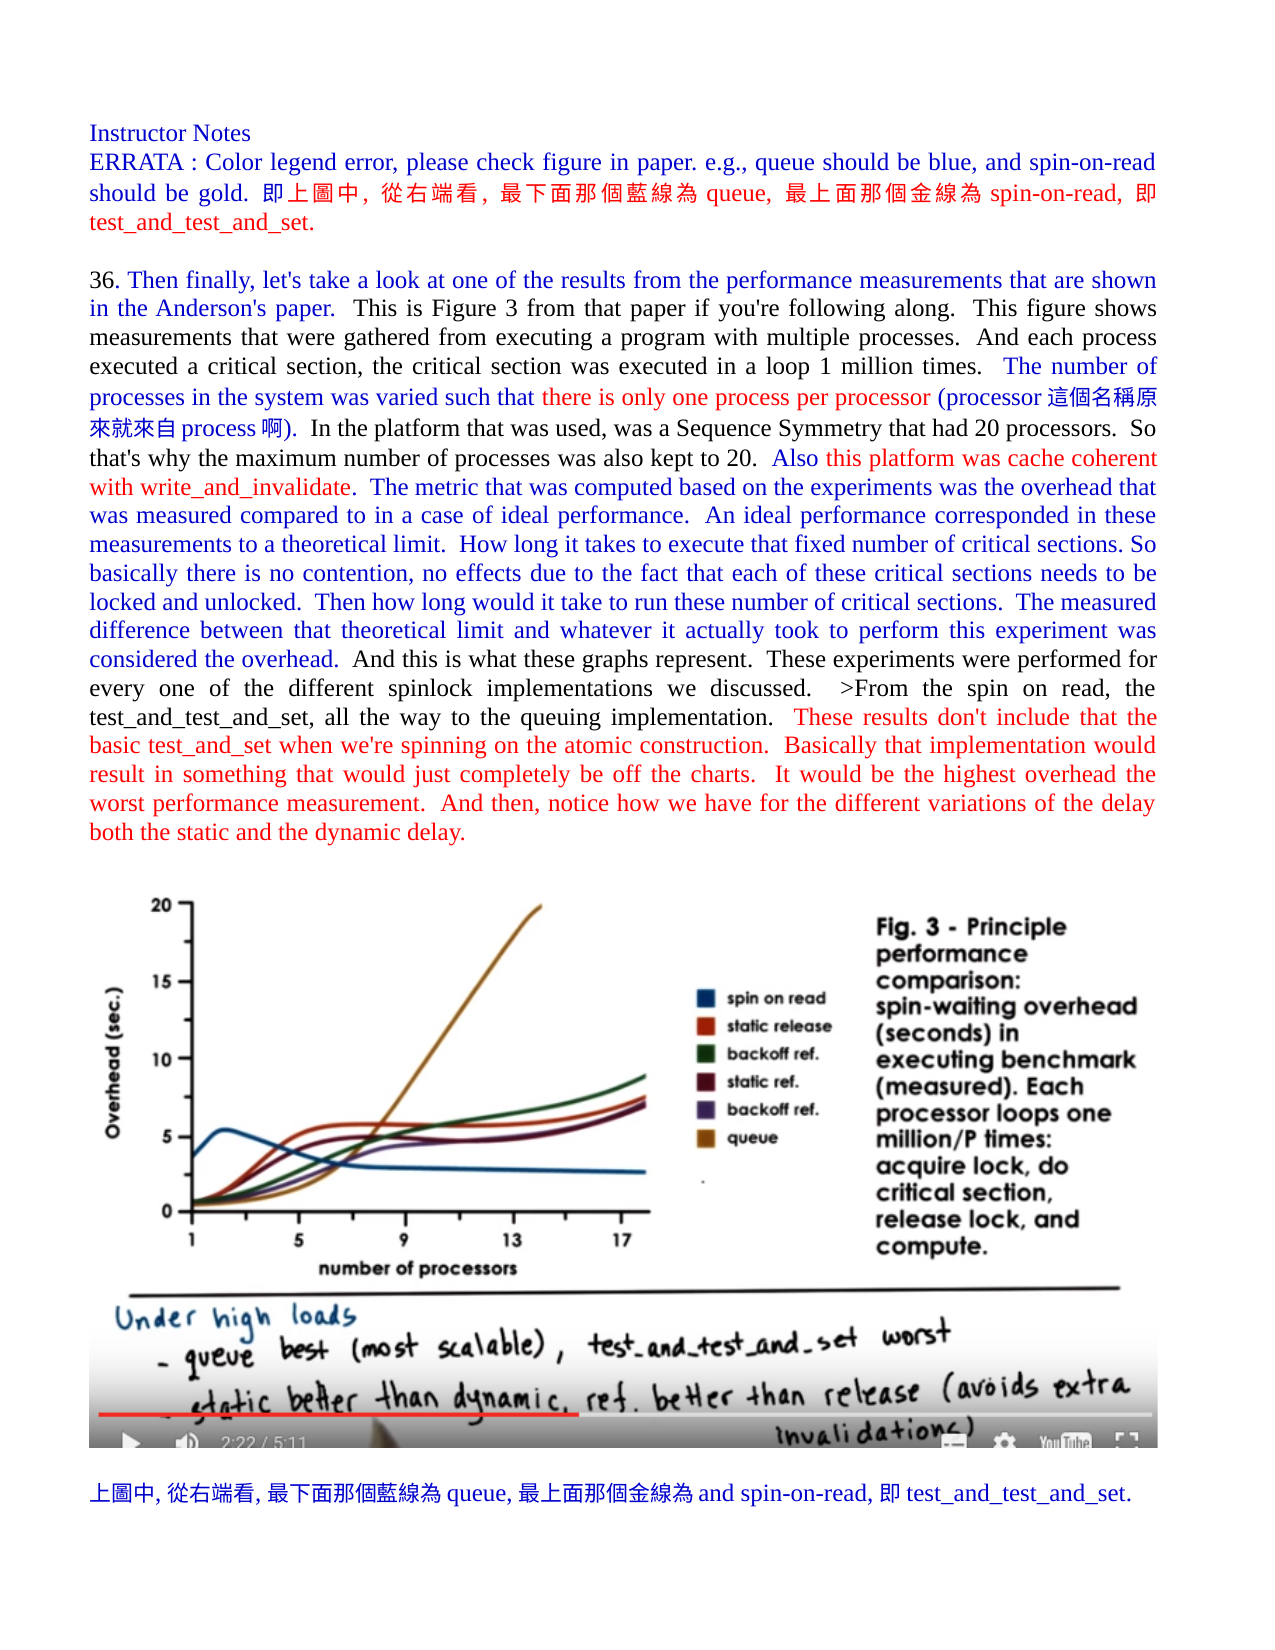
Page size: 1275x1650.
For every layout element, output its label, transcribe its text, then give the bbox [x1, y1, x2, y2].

text 上圖中, 從右端看, 最下面那個藍線為queue, 最上面那個金線為and spin-on-read, 即 test_and_test_and_set. [89, 1476, 1158, 1508]
picture [89, 874, 1158, 1448]
text ERRATA : Color legend error, please check figure in paper. e.g., queue should be blue, and spin-on-read should be gold. 即上圖中, 從右端看, 最下面那個藍線為queue, 最上面那個金線為spin-on-read, 即 test_and_test_and_set. [89, 147, 1158, 236]
text Instructor Notes [89, 118, 1158, 147]
text 36. Then finally, let's take a look at one of the results from the performance measurements that are shown in the Anderson's paper. This is Figure 3 from that paper if you're following along. This figure shows measurements that were gathered from executing a program with multiple processes. And each process executed a critical section, the critical section was executed in a loop 1 million times. The number of processes in the system was varied such that there is only one process per processor (processor這個名稱原來就來自process啊). In the platform that was used, was a Sequence Symmetry that had 20 processors. So that's why the maximum number of processes was also kept to 20. Also this platform was cache coherent with write_and_invalidate. The metric that was computed based on the experiments was the overhead that was measured compared to in a case of ideal performance. An ideal performance corresponded in these measurements to a theoretical limit. How long it takes to execute that fixed number of critical sections. So basically there is no contention, no effects due to the fact that each of these critical sections needs to be locked and unlocked. Then how long would it take to run these number of critical sections. The measured difference between that theoretical limit and whatever it actually took to perform this experiment was considered the overhead. And this is what these graphs represent. These experiments were performed for every one of the different spinlock implementations we discussed. >From the spin on read, the test_and_test_and_set, all the way to the queuing implementation. These results don't include that the basic test_and_set when we're spinning on the atomic construction. Basically that implementation would result in something that would just completely be off the charts. It would be the highest overhead the worst performance measurement. And then, notice how we have for the different variations of the delay both the static and the dynamic delay. [89, 265, 1158, 846]
